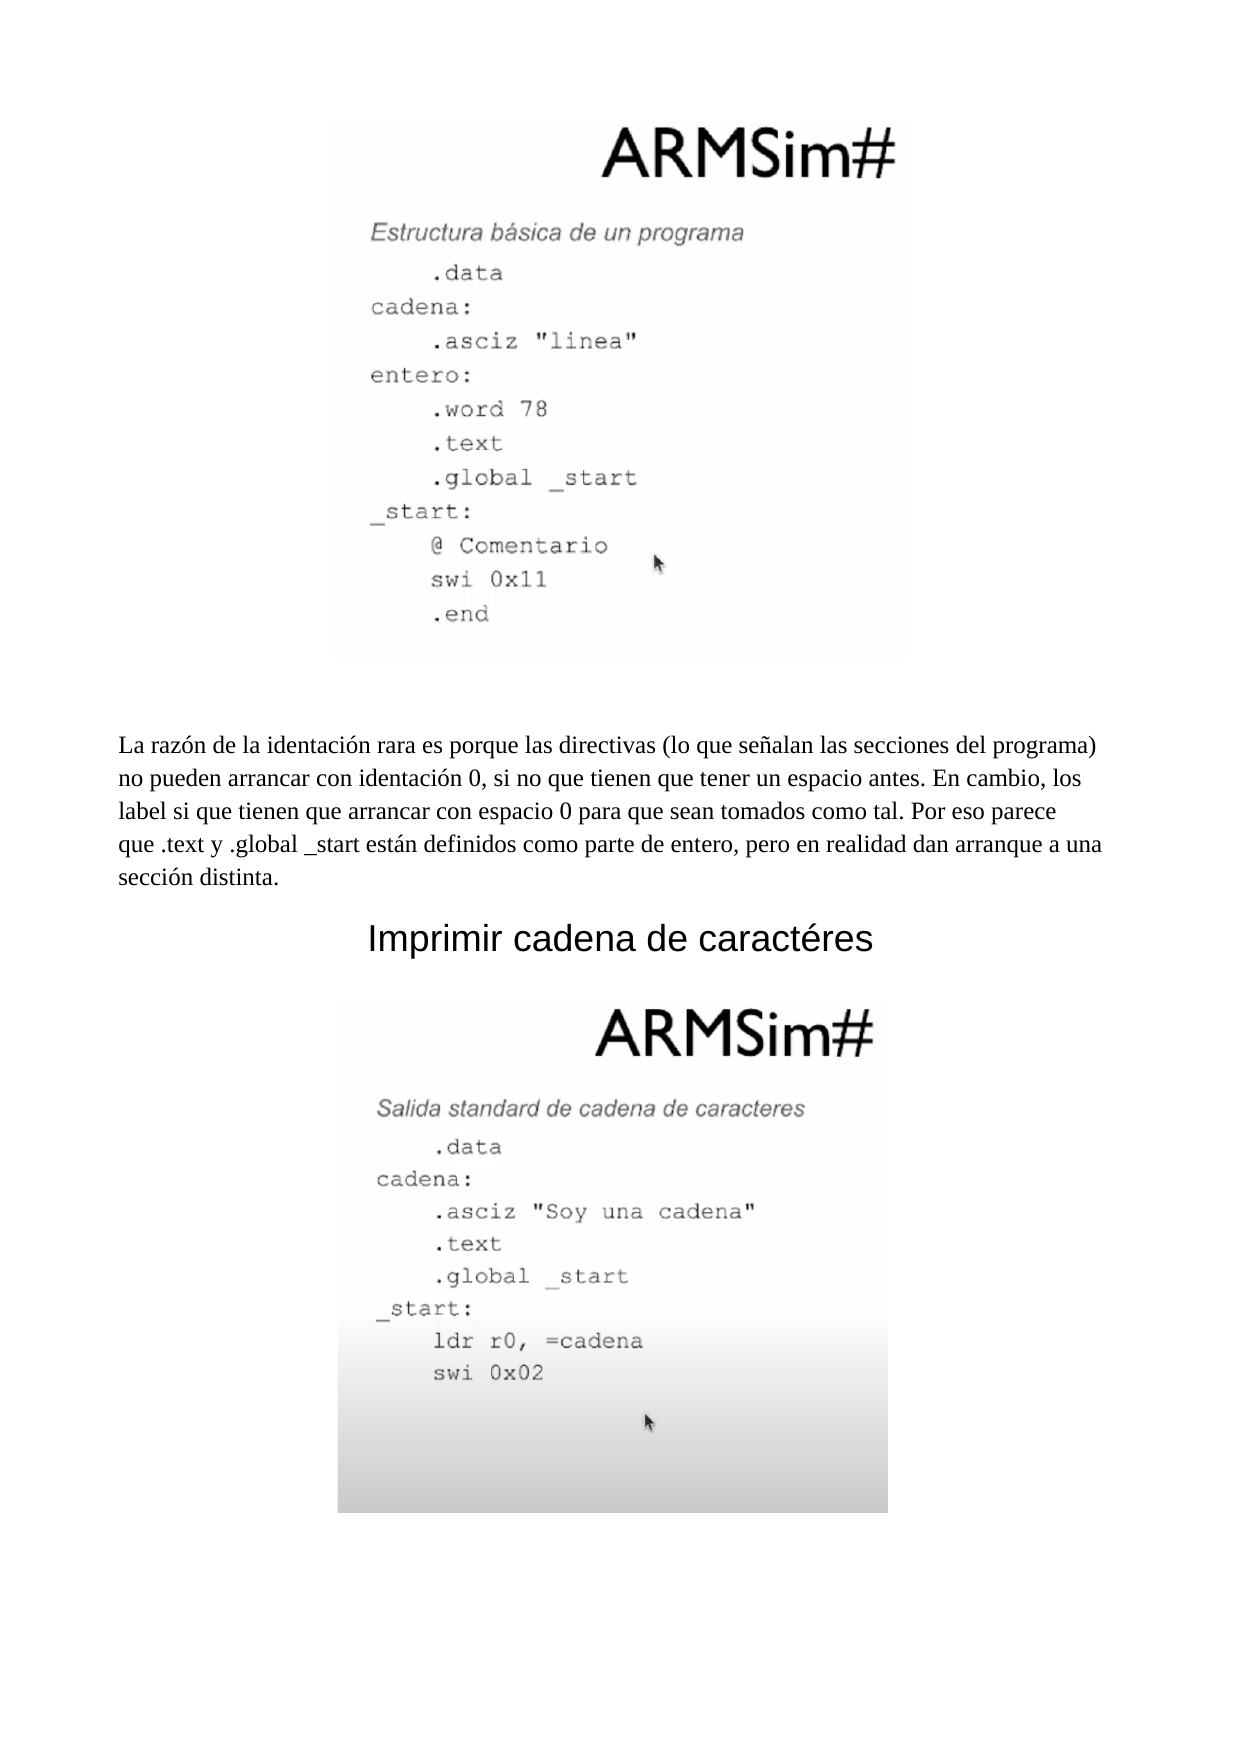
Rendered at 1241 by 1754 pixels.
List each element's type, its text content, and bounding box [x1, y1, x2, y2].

picture [329, 118, 911, 659]
subtitle Imprimir cadena de caractéres [118, 916, 1122, 959]
picture [337, 1000, 888, 1513]
text La razón de la identación rara es porque las directivas (lo que señalan las secciones del programa) no pueden arrancar con identación 0, si no que tienen que tener un espacio antes. En cambio, los label si que tienen que arrancar con espacio 0 para que sean tomados como tal. Por eso parece que .text y .global _start están definidos como parte de entero, pero en realidad dan arranque a una sección distinta. [118, 697, 1122, 891]
